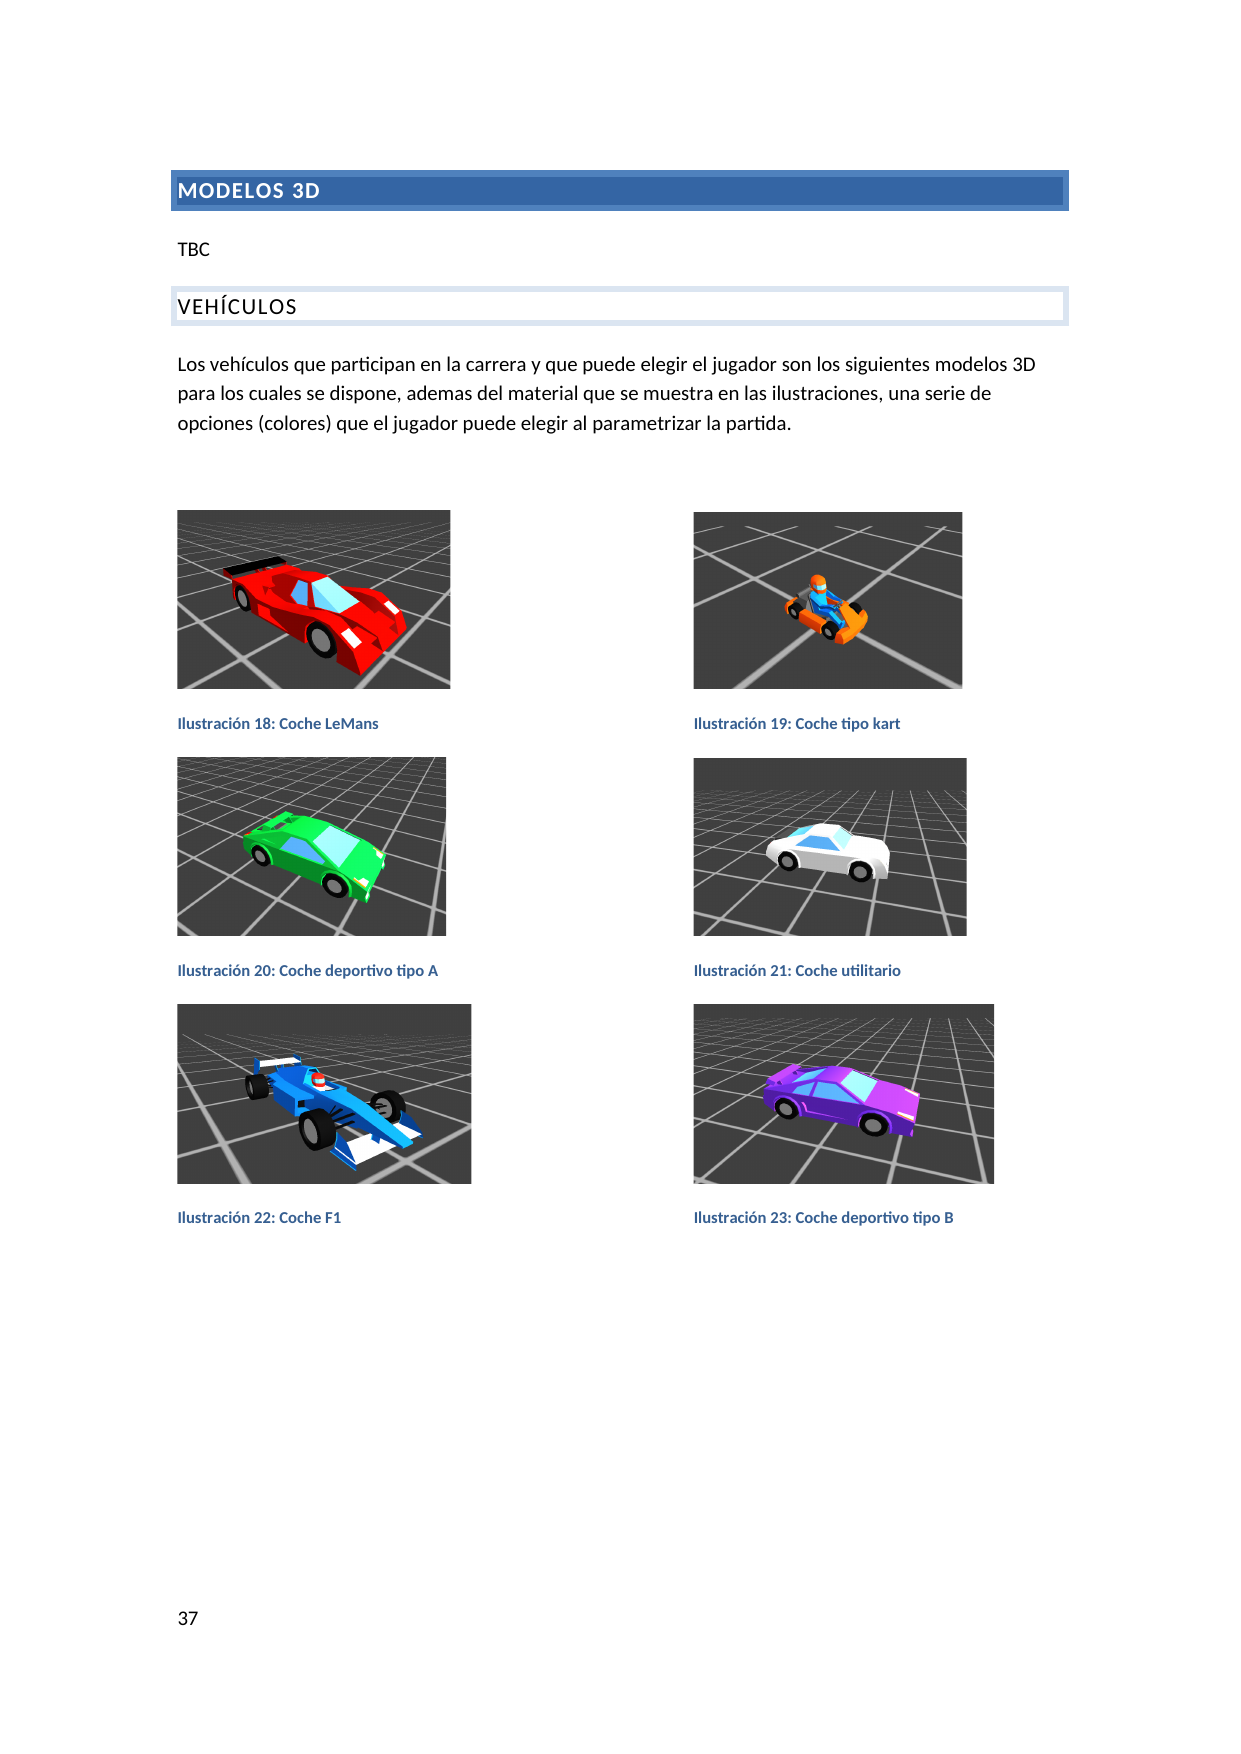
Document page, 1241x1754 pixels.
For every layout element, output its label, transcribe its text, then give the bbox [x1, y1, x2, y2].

subtitle VEHÍCULOS [177, 292, 1063, 320]
text TBC [177, 236, 1063, 261]
picture [177, 757, 447, 936]
picture [177, 510, 451, 689]
picture [693, 512, 963, 689]
text Ilustración 20: Coche deportivo tipo A Ilustración 21: Coche utilitario [177, 960, 1063, 981]
text Ilustración 22: Coche F1 Ilustración 23: Coche deportivo tipo B [177, 1208, 1063, 1228]
picture [177, 1004, 472, 1184]
picture [693, 758, 967, 936]
picture [693, 1004, 995, 1184]
text Ilustración 18: Coche LeMans Ilustración 19: Coche tipo kart [177, 713, 1063, 733]
subtitle MODELOS 3D [177, 177, 1063, 205]
text Los vehículos que participan en la carrera y que puede elegir el jugador son los siguientes modelos 3D para los cuales se dispone, ademas del material que se muestra en las ilustraciones, una serie de opciones (colores) que el jugador puede elegir al parametrizar la partida. [177, 351, 1063, 435]
